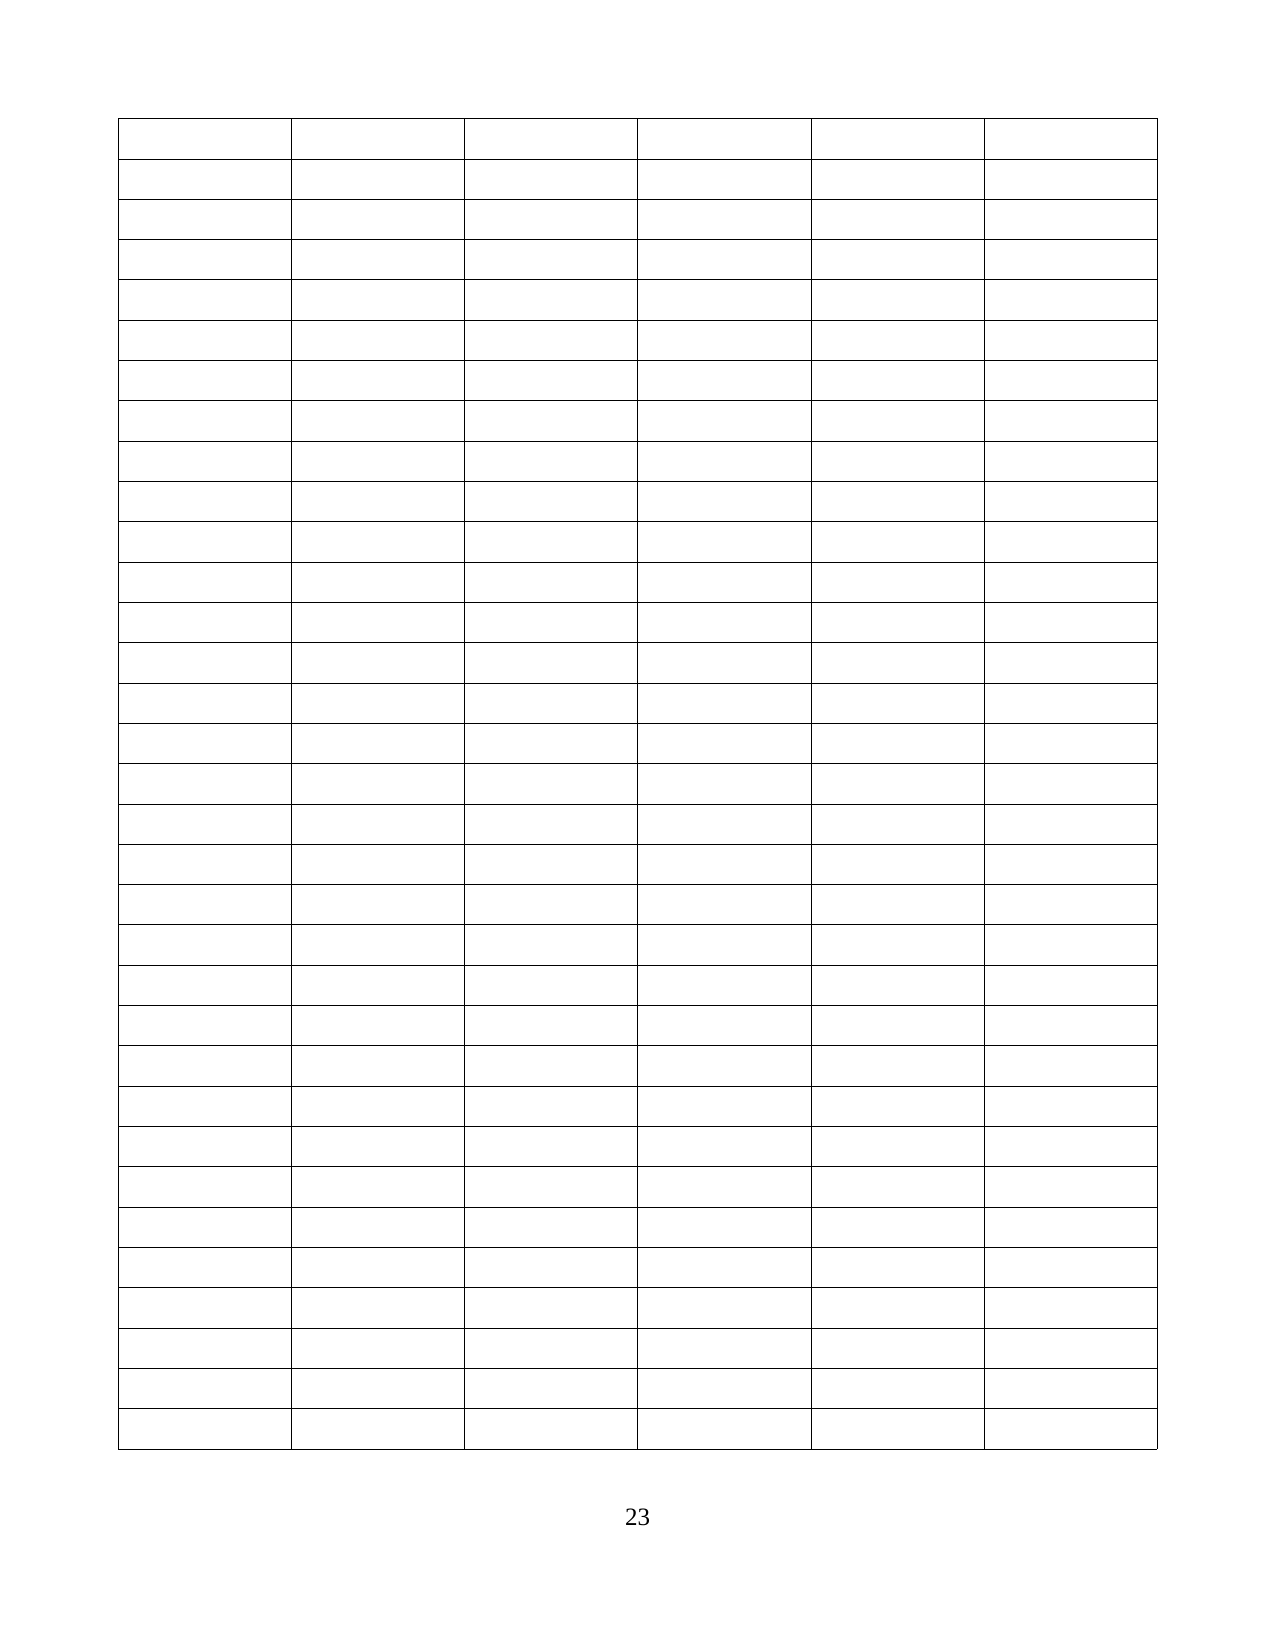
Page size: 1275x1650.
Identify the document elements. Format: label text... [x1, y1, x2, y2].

table_cell [119, 401, 291, 441]
table_cell [812, 1208, 984, 1247]
table_cell [638, 1208, 811, 1247]
table_cell [638, 1046, 811, 1086]
table_cell [985, 1208, 1157, 1247]
table_cell [292, 1127, 464, 1166]
table_cell [638, 1127, 811, 1166]
table_cell [638, 1167, 811, 1207]
table_cell First Person Gun Socket Bone [119, 603, 291, 642]
table_cell [812, 1288, 984, 1327]
table_cell [985, 280, 1157, 320]
table_cell Third Person Anim Class [119, 845, 291, 884]
table_cell [465, 200, 637, 239]
table_cell [465, 1046, 637, 1086]
table_cell [465, 1167, 637, 1207]
table_cell [292, 200, 464, 239]
table_cell [292, 1046, 464, 1086]
table_cell [119, 1127, 291, 1166]
table_cell [985, 764, 1157, 803]
table_cell 12.774652 [812, 966, 984, 1005]
table_cell -22.681015 [638, 966, 811, 1005]
table_cell Third Person Gun Socket Bone [119, 885, 291, 924]
table_cell -19.911278 [985, 563, 1157, 602]
table_cell [292, 563, 464, 602]
table_cell [985, 1087, 1157, 1126]
table_cell [292, 1087, 464, 1126]
table_cell [465, 1288, 637, 1327]
table_cell [985, 603, 1157, 642]
table_cell First Person Arms Rotation Rel Camera [119, 563, 291, 602]
table_cell [119, 1208, 291, 1247]
table_cell [292, 401, 464, 441]
table_cell [638, 1006, 811, 1045]
table_cell [812, 1167, 984, 1207]
table_cell [465, 361, 637, 400]
table_cell [985, 1248, 1157, 1287]
table_cell [465, 321, 637, 360]
table_cell [292, 1248, 464, 1287]
table_cell [465, 1369, 637, 1408]
table_cell [985, 482, 1157, 521]
table_cell 0.000142 [985, 643, 1157, 682]
table_cell -0.510596 [638, 522, 811, 562]
table_cell [812, 1369, 984, 1408]
table_cell [985, 724, 1157, 763]
table_cell [985, 805, 1157, 844]
table_cell First Person Mesh Override Material 1 [119, 764, 291, 803]
table_cell [985, 1046, 1157, 1086]
table_cell [985, 361, 1157, 400]
table_cell [638, 724, 811, 763]
table_cell [638, 401, 811, 441]
table_cell SK_Arms [465, 724, 637, 763]
table_cell [985, 1127, 1157, 1166]
table_cell Weapon preference 2 [119, 1329, 291, 1368]
table_cell [638, 1409, 811, 1448]
table_cell [292, 321, 464, 360]
table_cell [812, 240, 984, 279]
table_cell [812, 845, 984, 884]
table_cell [812, 1087, 984, 1126]
table_cell [465, 1208, 637, 1247]
table_cell [292, 885, 464, 924]
table_cell [985, 401, 1157, 441]
table_cell [292, 280, 464, 320]
table_cell [465, 442, 637, 481]
table_cell [638, 321, 811, 360]
table_cell [465, 1248, 637, 1287]
table_cell SK_Character [465, 1006, 637, 1045]
table_cell [119, 361, 291, 400]
table_cell [638, 603, 811, 642]
table_cell First Person Mesh Override Material 2 [119, 805, 291, 844]
table_cell [465, 1409, 637, 1448]
table_cell [638, 482, 811, 521]
table_cell [638, 200, 811, 239]
table_cell [638, 361, 811, 400]
table_cell [812, 1046, 984, 1086]
table_cell [985, 845, 1157, 884]
table_cell [985, 1369, 1157, 1408]
table_cell Mesh Properties [119, 442, 291, 481]
table_cell [119, 200, 291, 239]
table_cell [985, 442, 1157, 481]
table_cell [465, 1087, 637, 1126]
table_cell 2 [292, 1329, 464, 1368]
table_cell [812, 482, 984, 521]
table_cell -155.712738 [985, 522, 1157, 562]
table_cell [985, 1409, 1157, 1448]
table_cell [638, 1329, 811, 1368]
table_cell [638, 1288, 811, 1327]
table_cell 3.318012 [812, 925, 984, 965]
table_cell [465, 925, 637, 965]
table_cell 3 [292, 1369, 464, 1408]
table_cell [985, 1006, 1157, 1045]
table_cell [812, 321, 984, 360]
table_cell First Person Anim Class [119, 482, 291, 521]
table_cell 5.287787 [638, 563, 811, 602]
table_cell [985, 1167, 1157, 1207]
table_cell [292, 845, 464, 884]
table_cell [985, 1329, 1157, 1368]
table_cell Strength Multiplier per Increment [119, 119, 291, 158]
table_cell [812, 1248, 984, 1287]
table_cell [119, 321, 291, 360]
table_cell -1.342635 [638, 925, 811, 965]
table_cell [465, 1127, 637, 1166]
table_cell [812, 442, 984, 481]
table_cell [292, 442, 464, 481]
table_cell 175 [985, 684, 1157, 723]
table_cell [292, 482, 464, 521]
table_cell [638, 240, 811, 279]
table_cell [812, 119, 984, 158]
table_cell Third Person Gun Socket Rotation [119, 966, 291, 1005]
table_cell [465, 240, 637, 279]
table_cell [292, 966, 464, 1005]
table_cell [292, 684, 464, 723]
table_cell Third Person Mesh Override Material 1 [119, 1046, 291, 1086]
table_cell [638, 160, 811, 199]
table_cell [638, 1369, 811, 1408]
table_cell [985, 200, 1157, 239]
table_cell [292, 1006, 464, 1045]
table_cell [292, 925, 464, 965]
table_cell ABP_Character [465, 845, 637, 884]
table_cell Weapon preference 3 [119, 1369, 291, 1408]
table_cell -4.410996 [812, 522, 984, 562]
table_cell First Person Mesh [119, 724, 291, 763]
table_cell [292, 603, 464, 642]
table_cell [812, 1329, 984, 1368]
table_cell [638, 442, 811, 481]
table_cell middle_01_r [465, 603, 637, 642]
table_cell [812, 401, 984, 441]
table_cell [292, 1208, 464, 1247]
table_cell [638, 845, 811, 884]
table_cell 300 [292, 160, 464, 199]
table_cell [465, 764, 637, 803]
table_cell [465, 522, 637, 562]
table_cell [985, 160, 1157, 199]
table_cell [638, 1248, 811, 1287]
table_cell [638, 764, 811, 803]
table_cell ABP_Arms [465, 482, 637, 521]
table_cell 1.1 [292, 119, 464, 158]
table_cell First Person Arms Location Rel Camera [119, 522, 291, 562]
table_cell [812, 805, 984, 844]
table_cell [119, 1167, 291, 1207]
table_cell [465, 401, 637, 441]
table_cell [812, 361, 984, 400]
table_cell 1 [292, 1288, 464, 1327]
table_cell 4.847672 [638, 684, 811, 723]
table_cell [465, 119, 637, 158]
table_cell [812, 764, 984, 803]
table_cell [812, 885, 984, 924]
table_cell [119, 240, 291, 279]
table_cell Third Person Mesh [119, 1006, 291, 1045]
table_cell Third Person Camera Arm Length [119, 160, 291, 199]
table_cell 6.927716 [812, 643, 984, 682]
table_cell [119, 280, 291, 320]
table_cell Third Person Mesh Override Material 2 [119, 1087, 291, 1126]
table_cell [985, 885, 1157, 924]
table_cell middle_01_r [465, 885, 637, 924]
table_cell [638, 1087, 811, 1126]
table_cell [985, 119, 1157, 158]
table_cell [292, 1167, 464, 1207]
table_cell [638, 885, 811, 924]
table_cell [465, 563, 637, 602]
table_cell 4 [292, 1409, 464, 1448]
table_cell [812, 603, 984, 642]
table_cell Third Person Gun Socket Location [119, 925, 291, 965]
table_cell 15 [812, 684, 984, 723]
table_cell [812, 280, 984, 320]
table_cell [812, 160, 984, 199]
table_cell [638, 280, 811, 320]
table_cell [465, 1329, 637, 1368]
table_cell [985, 1288, 1157, 1327]
table_cell [292, 805, 464, 844]
table_cell [465, 160, 637, 199]
table_cell [812, 200, 984, 239]
table_cell First Person Gun Socket Location [119, 643, 291, 682]
table_cell [638, 805, 811, 844]
table_cell [638, 119, 811, 158]
table_cell Weapon Order [119, 1248, 291, 1287]
table_cell -1.679417 [985, 925, 1157, 965]
table_cell [292, 240, 464, 279]
table_cell [292, 643, 464, 682]
table_cell [812, 1006, 984, 1045]
table_cell [292, 361, 464, 400]
table_cell 1.921141 [812, 563, 984, 602]
table_cell 162.533691 [985, 966, 1157, 1005]
table_cell [812, 1409, 984, 1448]
table_cell [465, 805, 637, 844]
table_cell [292, 764, 464, 803]
table_cell [812, 724, 984, 763]
table_cell [985, 321, 1157, 360]
table_cell Weapon preference 1 [119, 1288, 291, 1327]
table_cell [465, 643, 637, 682]
table_cell Weapon preference 4 [119, 1409, 291, 1448]
table_cell First Person Gun Socket Rotation [119, 684, 291, 723]
table_cell [465, 684, 637, 723]
table_cell [985, 240, 1157, 279]
table_cell [812, 1127, 984, 1166]
table_cell [292, 724, 464, 763]
table_cell [465, 280, 637, 320]
table_cell [465, 966, 637, 1005]
table_cell [292, 522, 464, 562]
table_cell -2.457152 [638, 643, 811, 682]
